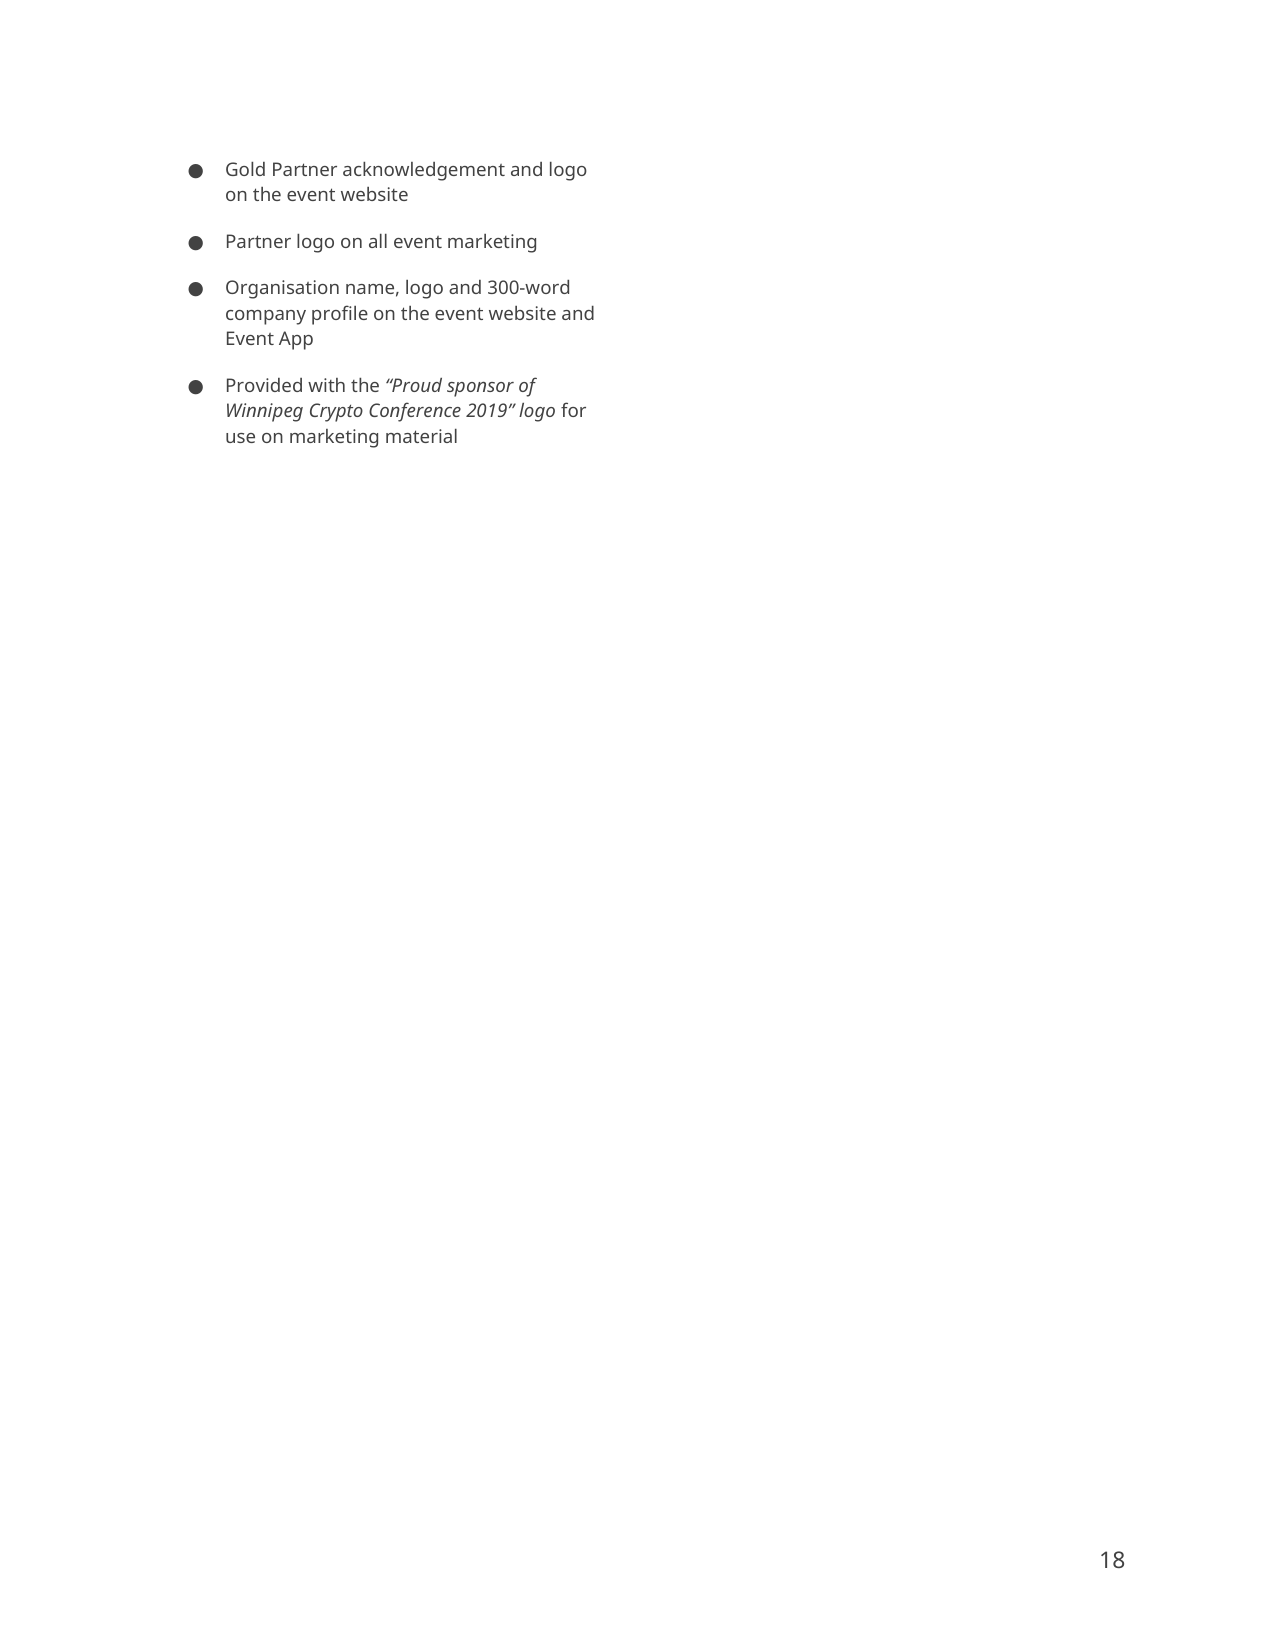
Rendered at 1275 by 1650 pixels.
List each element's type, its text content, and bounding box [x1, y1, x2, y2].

list Partner logo on all event marketing [187, 228, 600, 254]
list Organisation name, logo and 300-word company profile on the event website and Event App [187, 274, 600, 351]
list Gold Partner acknowledgement and logo on the event website [187, 156, 600, 207]
list Provided with the “Proud sponsor of Winnipeg Crypto Conference 2019” logo for use on marketing material [187, 372, 600, 448]
